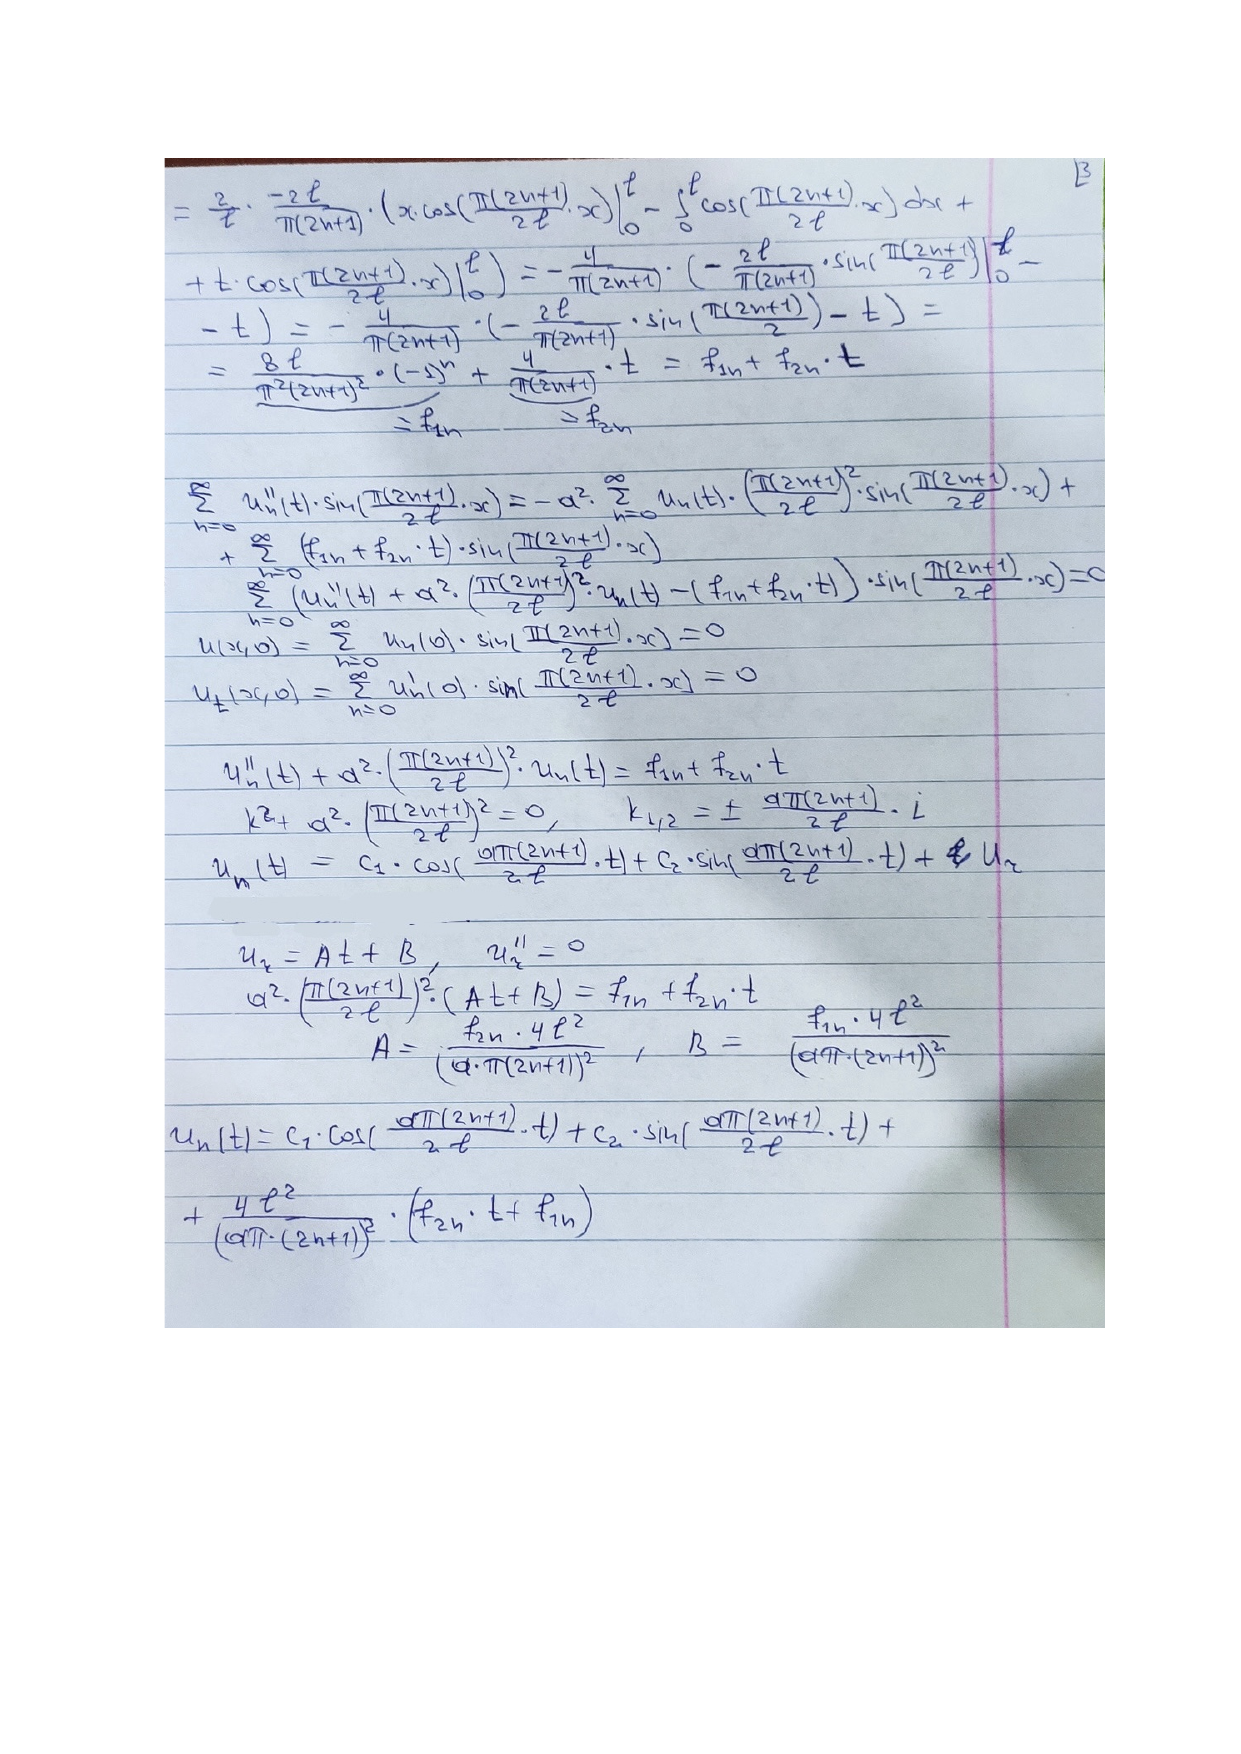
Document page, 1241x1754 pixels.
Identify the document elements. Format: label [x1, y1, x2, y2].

picture [164, 158, 1105, 1328]
